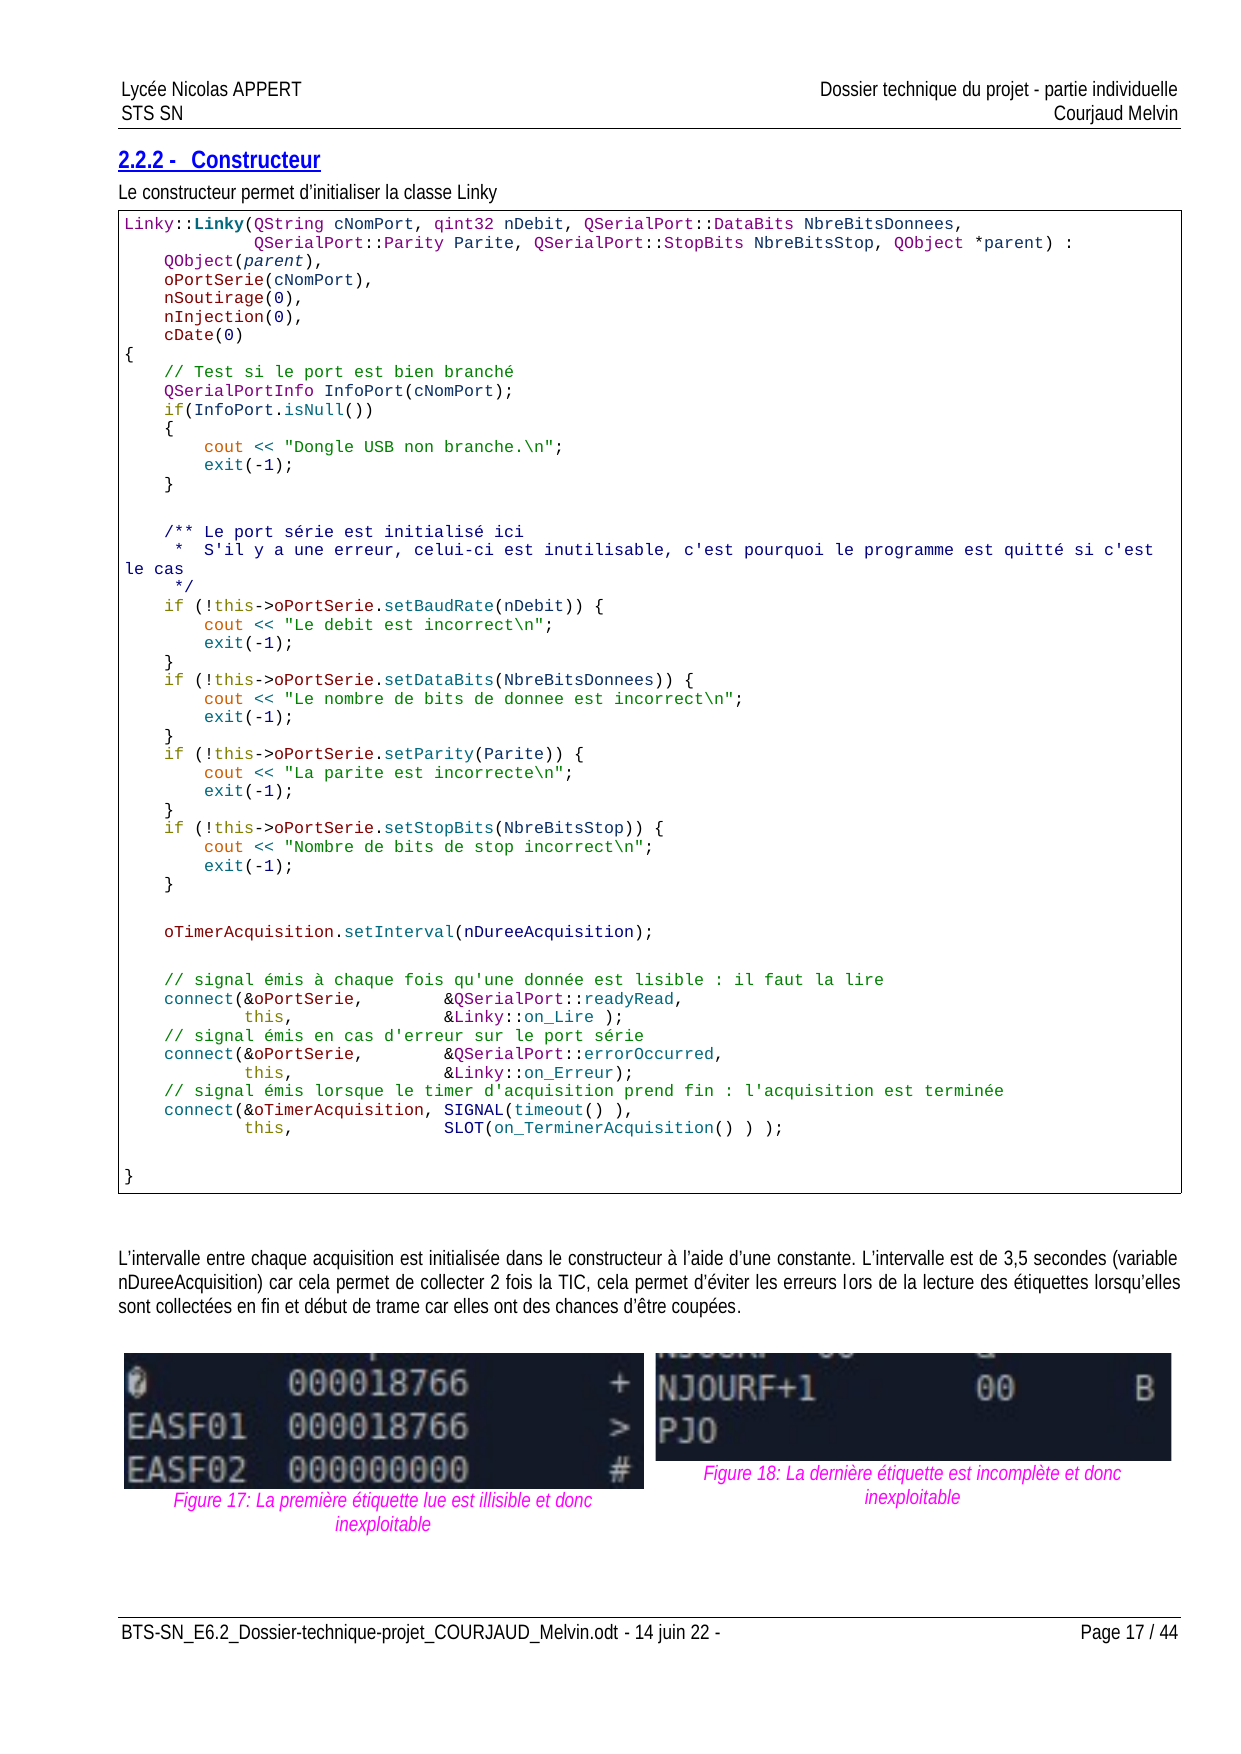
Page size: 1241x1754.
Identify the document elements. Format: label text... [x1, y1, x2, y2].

text Le constructeur permet d’initialiser la classe Linky [118, 180, 1181, 204]
picture [655, 1353, 1172, 1461]
text L’intervalle entre chaque acquisition est initialisée dans le constructeur à l’aide d’une constante. L’intervalle est de 3,5 secondes (variable nDureeAcquisition) car cela permet de collecter 2 fois la TIC, cela permet d’éviter les erreurs lors de la lecture des étiquettes lorsqu’elles sont collectées en fin et début de trame car elles ont des chances d’être coupées. [118, 1246, 1181, 1318]
subtitle Constructeur [118, 145, 1181, 174]
table_header [120, 1348, 650, 1566]
table_header Linky::Linky(QString cNomPort, qint32 nDebit, QSerialPort::DataBits NbreBitsDonnees, QSerialPort::Parity Parite, QSerialPort::StopBits NbreBitsStop, QObject *parent) : QObject(parent), oPortSerie(cNomPort), nSoutirage(0), nInjection(0), cDate(0) { // Test si le port est bien branché QSerialPortInfo InfoPort(cNomPort); if(InfoPort.isNull()) { cout << "Dongle USB non branche.\n"; exit(-1); } /** Le port série est initialisé ici * S'il y a une erreur, celui-ci est inutilisable, c'est pourquoi le programme est quitté si c'est le cas */ if (!this->oPortSerie.setBaudRate(nDebit)) { cout << "Le debit est incorrect\n"; exit(-1); } if (!this->oPortSerie.setDataBits(NbreBitsDonnees)) { cout << "Le nombre de bits de donnee est incorrect\n"; exit(-1); } if (!this->oPortSerie.setParity(Parite)) { cout << "La parite est incorrecte\n"; exit(-1); } if (!this->oPortSerie.setStopBits(NbreBitsStop)) { cout << "Nombre de bits de stop incorrect\n"; exit(-1); } oTimerAcquisition.setInterval(nDureeAcquisition); // signal émis à chaque fois qu'une donnée est lisible : il faut la lire connect(&oPortSerie, &QSerialPort::readyRead, this, &Linky::on_Lire ); // signal émis en cas d'erreur sur le port série connect(&oPortSerie, &QSerialPort::errorOccurred, this, &Linky::on_Erreur); // signal émis lorsque le timer d'acquisition prend fin : l'acquisition est terminée connect(&oTimerAcquisition, SIGNAL(timeout() ), this, SLOT(on_TerminerAcquisition() ) ); } [119, 211, 1181, 1193]
table_header [650, 1348, 1180, 1566]
picture [124, 1353, 644, 1489]
